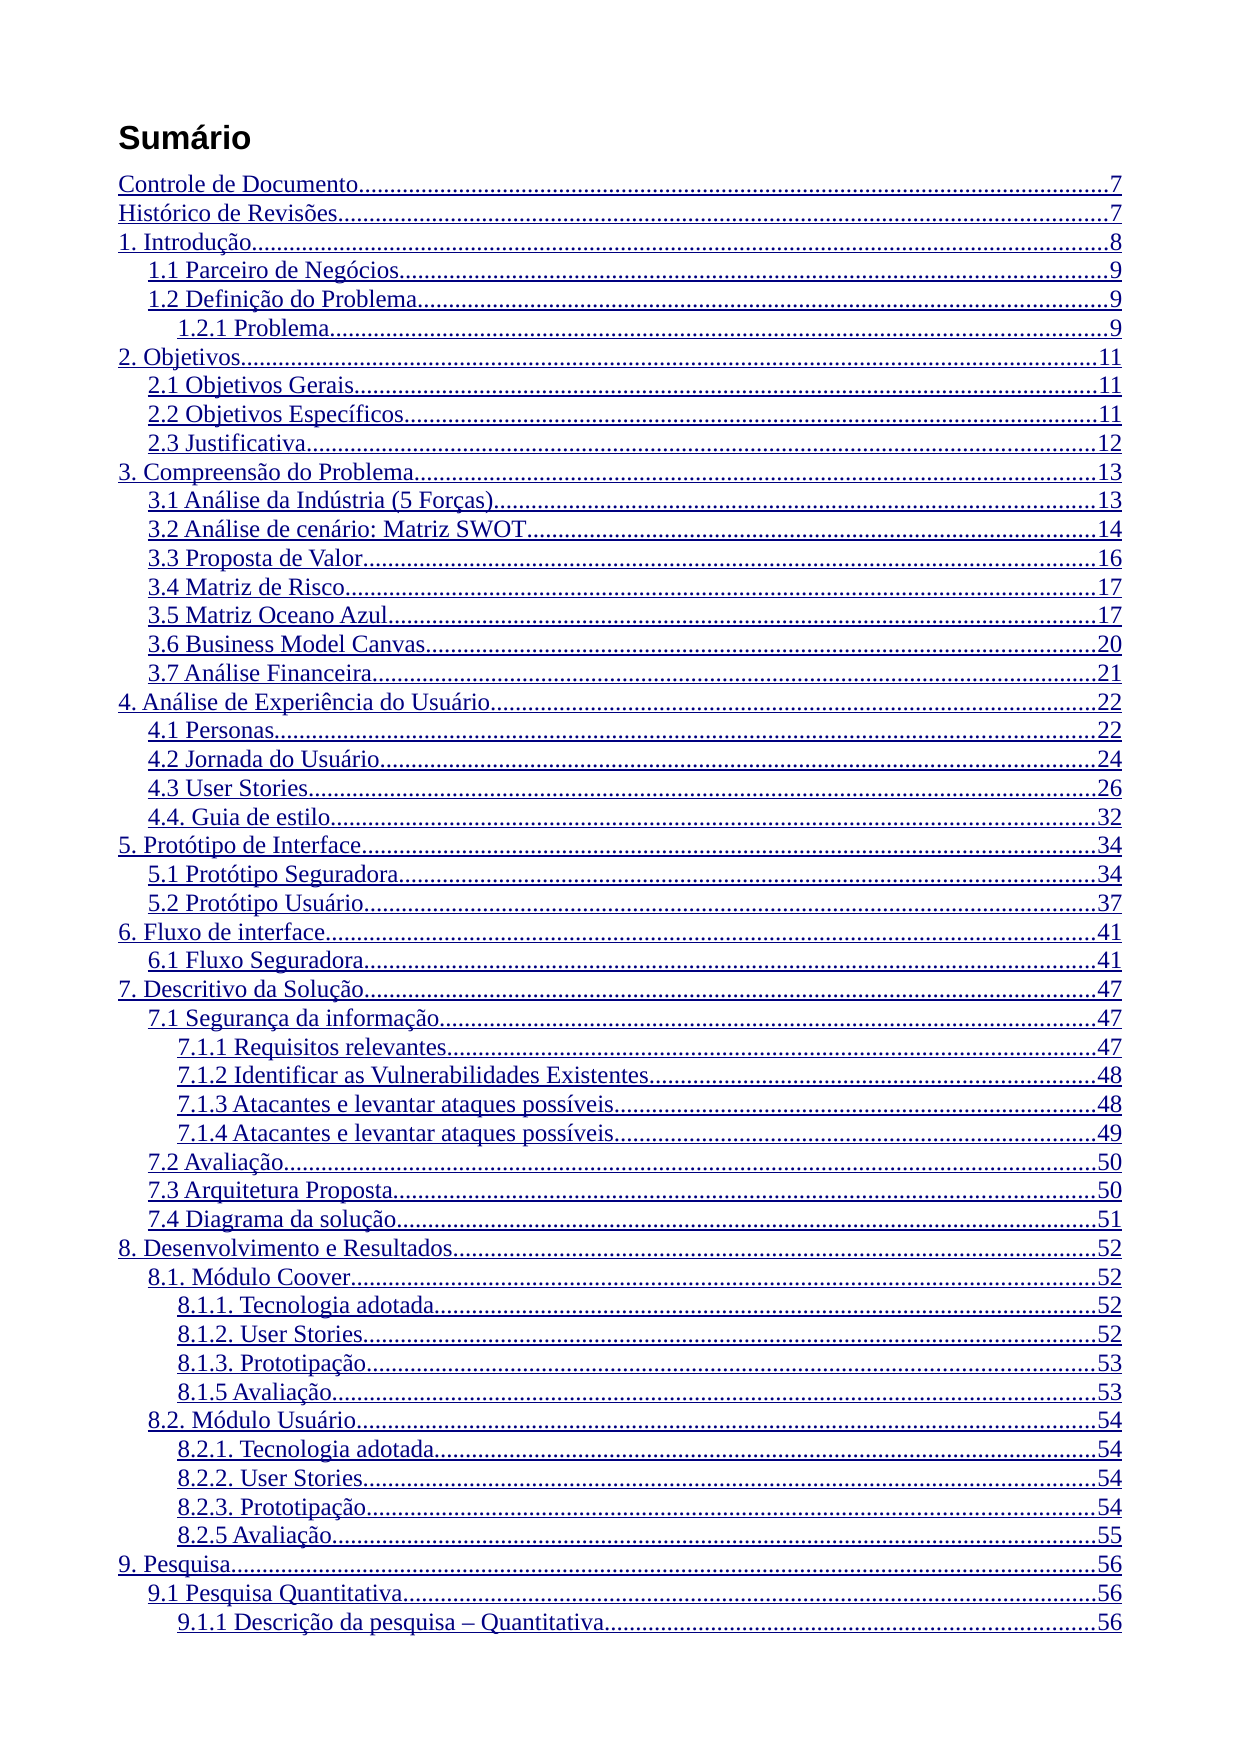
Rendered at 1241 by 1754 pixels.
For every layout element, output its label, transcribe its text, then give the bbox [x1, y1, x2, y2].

text 8. Desenvolvimento e Resultados 52 [118, 1233, 1122, 1258]
text 7.3 Arquitetura Proposta 50 [148, 1175, 1122, 1200]
text 8.2. Módulo Usuário 54 [148, 1405, 1122, 1430]
text 2.1 Objetivos Gerais 11 [148, 370, 1122, 395]
text 3.7 Análise Financeira 21 [148, 658, 1122, 683]
text 8.1.5 Avaliação 53 [177, 1377, 1122, 1402]
text 1.2.1 Problema 9 [177, 313, 1122, 338]
text 3.1 Análise da Indústria (5 Forças) 13 [148, 485, 1122, 510]
text 8.1.2. User Stories 52 [177, 1319, 1122, 1344]
text 1.1 Parceiro de Negócios 9 [148, 255, 1122, 280]
text 2.2 Objetivos Específicos 11 [148, 399, 1122, 424]
text 8.2.5 Avaliação 55 [177, 1520, 1122, 1545]
text 2. Objetivos 11 [118, 342, 1122, 367]
text 4.2 Jornada do Usuário 24 [148, 744, 1122, 769]
text 3.4 Matriz de Risco 17 [148, 572, 1122, 597]
text 8.2.2. User Stories 54 [177, 1463, 1122, 1488]
text 4.4. Guia de estilo 32 [148, 802, 1122, 827]
text 4.3 User Stories 26 [148, 773, 1122, 798]
text 7.1 Segurança da informação 47 [148, 1003, 1122, 1028]
text 6.1 Fluxo Seguradora 41 [148, 945, 1122, 970]
text 8.1.3. Prototipação 53 [177, 1348, 1122, 1373]
text 3.2 Análise de cenário: Matriz SWOT 14 [148, 514, 1122, 539]
subtitle Sumário [118, 118, 1122, 157]
text 7.1.1 Requisitos relevantes 47 [177, 1032, 1122, 1057]
text 1. Introdução 8 [118, 227, 1122, 252]
text 5.2 Protótipo Usuário 37 [148, 888, 1122, 913]
text 4.1 Personas 22 [148, 715, 1122, 740]
text 8.1.1. Tecnologia adotada 52 [177, 1290, 1122, 1315]
text 3. Compreensão do Problema 13 [118, 457, 1122, 482]
text 1.2 Definição do Problema 9 [148, 284, 1122, 309]
text 5.1 Protótipo Seguradora 34 [148, 859, 1122, 884]
text 8.1. Módulo Coover 52 [148, 1262, 1122, 1287]
text 5. Protótipo de Interface 34 [118, 830, 1122, 855]
text 9. Pesquisa 56 [118, 1549, 1122, 1574]
text 8.2.1. Tecnologia adotada 54 [177, 1434, 1122, 1459]
text 3.5 Matriz Oceano Azul 17 [148, 600, 1122, 625]
text 7.1.2 Identificar as Vulnerabilidades Existentes 48 [177, 1060, 1122, 1085]
text 7.2 Avaliação 50 [148, 1147, 1122, 1172]
text 3.6 Business Model Canvas 20 [148, 629, 1122, 654]
text 6. Fluxo de interface 41 [118, 917, 1122, 942]
text 9.1.1 Descrição da pesquisa – Quantitativa 56 [177, 1607, 1122, 1632]
text 9.1 Pesquisa Quantitativa 56 [148, 1578, 1122, 1603]
text Controle de Documento 7 [118, 169, 1122, 194]
text 7.4 Diagrama da solução 51 [148, 1204, 1122, 1229]
text 8.2.3. Prototipação 54 [177, 1492, 1122, 1517]
text 4. Análise de Experiência do Usuário 22 [118, 687, 1122, 712]
text 3.3 Proposta de Valor 16 [148, 543, 1122, 568]
text Histórico de Revisões 7 [118, 198, 1122, 223]
text 7.1.4 Atacantes e levantar ataques possíveis 49 [177, 1118, 1122, 1143]
text 7.1.3 Atacantes e levantar ataques possíveis 48 [177, 1089, 1122, 1114]
text 7. Descritivo da Solução 47 [118, 974, 1122, 999]
text 2.3 Justificativa 12 [148, 428, 1122, 453]
